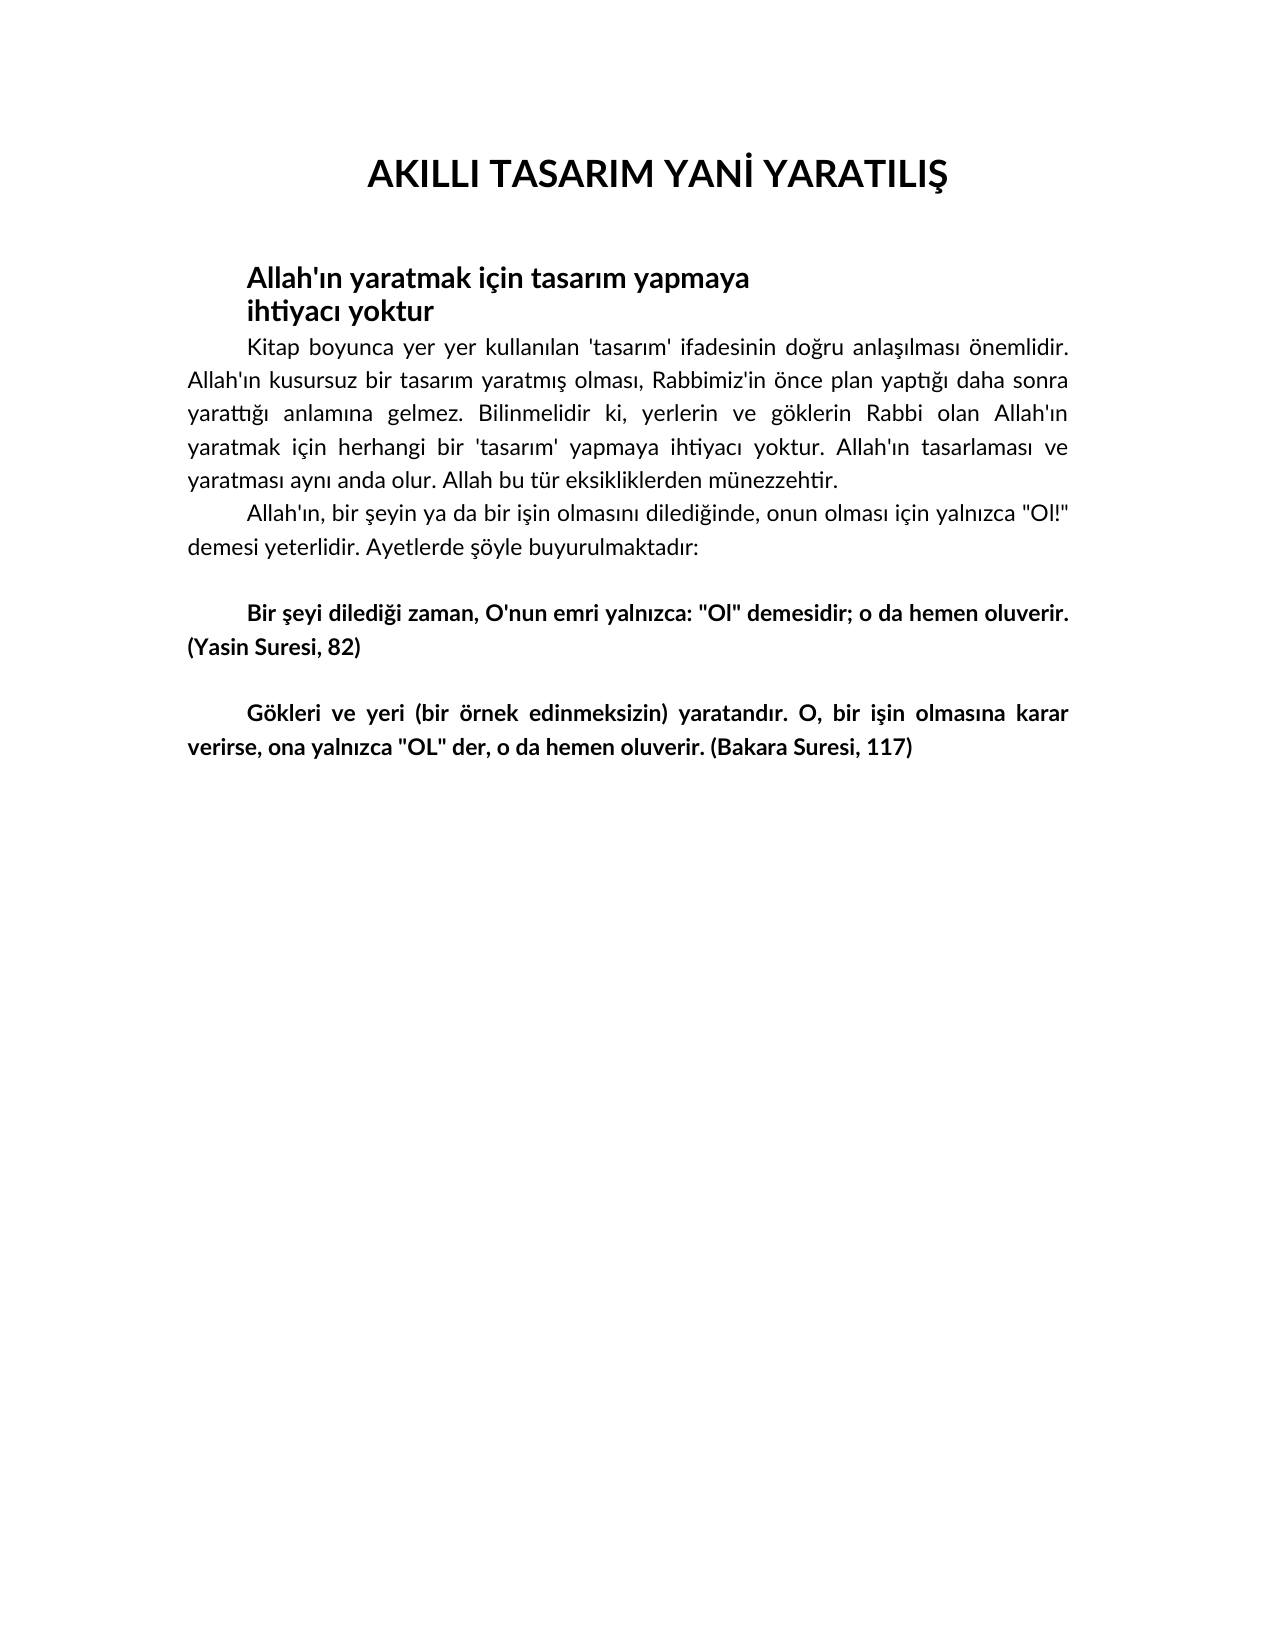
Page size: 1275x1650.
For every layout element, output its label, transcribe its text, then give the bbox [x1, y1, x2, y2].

text Allah'ın yaratmak için tasarım yapmaya [187, 262, 1070, 295]
text AKILLI TASARIM YANİ YARATILIŞ [187, 150, 1070, 195]
text ihtiyacı yoktur [187, 295, 1070, 328]
text Gökleri ve yeri (bir örnek edinmeksizin) yaratandır. O, bir işin olmasına karar verirse, ona yalnızca "OL" der, o da hemen oluverir. (Bakara Suresi, 117) [187, 695, 1070, 762]
text Kitap boyunca yer yer kullanılan 'tasarım' ifadesinin doğru anlaşılması önemlidir. Allah'ın kusursuz bir tasarım yaratmış olması, Rabbimiz'in önce plan yaptığı daha sonra yarattığı anlamına gelmez. Bilinmelidir ki, yerlerin ve göklerin Rabbi olan Allah'ın yaratmak için herhangi bir 'tasarım' yapmaya ihtiyacı yoktur. Allah'ın tasarlaması ve yaratması aynı anda olur. Allah bu tür eksikliklerden münezzehtir. [187, 328, 1070, 495]
text Bir şeyi dilediği zaman, O'nun emri yalnızca: "Ol" demesidir; o da hemen oluverir. (Yasin Suresi, 82) [187, 595, 1070, 662]
text Allah'ın, bir şeyin ya da bir işin olmasını dilediğinde, onun olması için yalnızca "Ol!" demesi yeterlidir. Ayetlerde şöyle buyurulmaktadır: [187, 495, 1070, 562]
